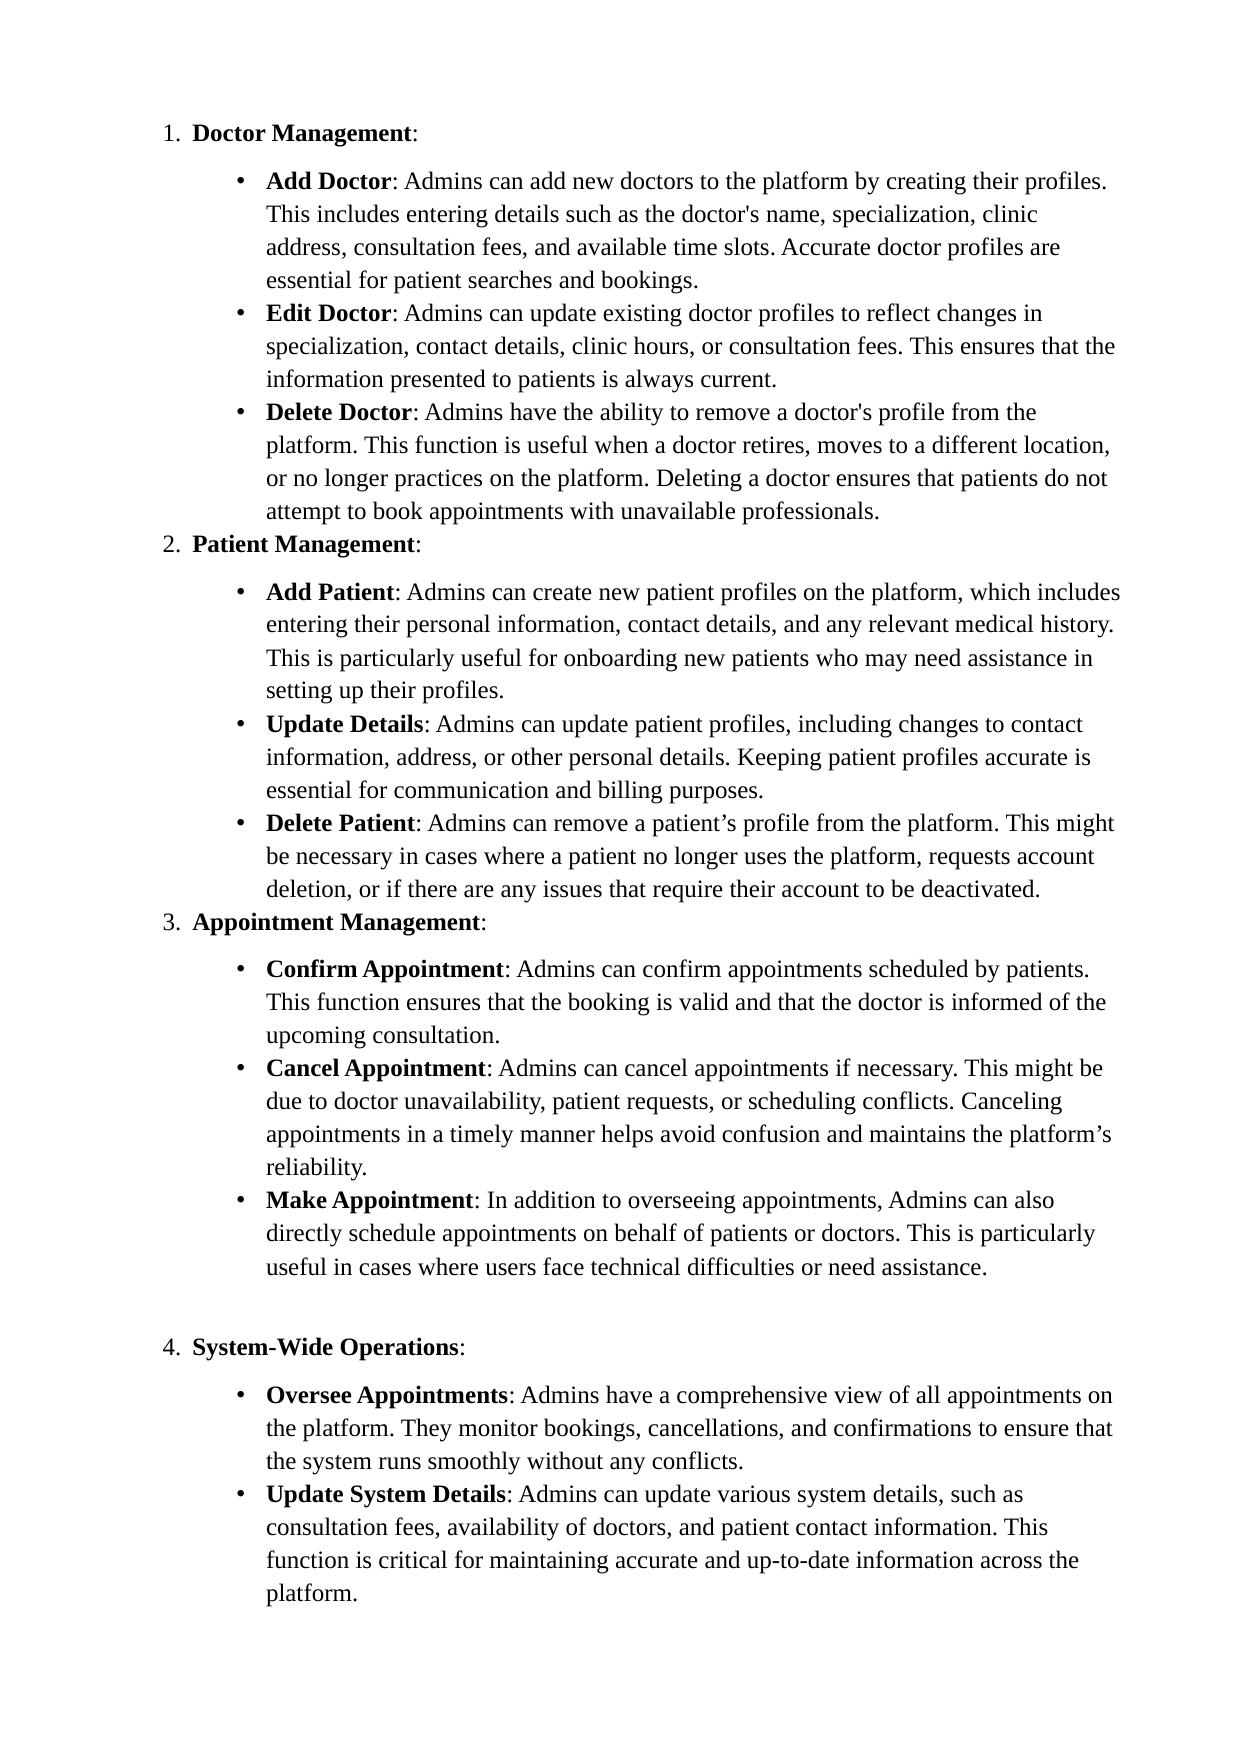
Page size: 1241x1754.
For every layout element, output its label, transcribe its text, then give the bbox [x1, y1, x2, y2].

list Oversee Appointments: Admins have a comprehensive view of all appointments on the platform. They monitor bookings, cancellations, and confirmations to ensure that the system runs smoothly without any conflicts. [236, 1380, 1122, 1474]
list Update Details: Admins can update patient profiles, including changes to contact information, address, or other personal details. Keeping patient profiles accurate is essential for communication and billing purposes. [236, 709, 1122, 803]
list Doctor Management: [162, 118, 1122, 147]
list Delete Doctor: Admins have the ability to remove a doctor's profile from the platform. This function is useful when a doctor retires, moves to a different location, or no longer practices on the platform. Deleting a doctor ensures that patients do not attempt to book appointments with unavailable professionals. [236, 397, 1122, 525]
list Appointment Management: [162, 907, 1122, 936]
list Cancel Appointment: Admins can cancel appointments if necessary. This might be due to doctor unavailability, patient requests, or scheduling conflicts. Canceling appointments in a timely manner helps avoid confusion and maintains the platform’s reliability. [236, 1053, 1122, 1181]
list Add Doctor: Admins can add new doctors to the platform by creating their profiles. This includes entering details such as the doctor's name, specialization, clinic address, consultation fees, and available time slots. Accurate doctor profiles are essential for patient searches and bookings. [236, 166, 1122, 293]
list Update System Details: Admins can update various system details, such as consultation fees, availability of doctors, and patient contact information. This function is critical for maintaining accurate and up-to-date information across the platform. [236, 1479, 1122, 1607]
list System-Wide Operations: [162, 1332, 1122, 1361]
list Patient Management: [162, 529, 1122, 558]
list Make Appointment: In addition to overseeing appointments, Admins can also directly schedule appointments on behalf of patients or doctors. This is particularly useful in cases where users face technical difficulties or need assistance. [236, 1186, 1122, 1280]
list Confirm Appointment: Admins can confirm appointments scheduled by patients. This function ensures that the booking is valid and that the doctor is informed of the upcoming consultation. [236, 954, 1122, 1049]
list Delete Patient: Admins can remove a patient’s profile from the platform. This might be necessary in cases where a patient no longer uses the platform, requests account deletion, or if there are any issues that require their account to be deactivated. [236, 808, 1122, 902]
list Add Patient: Admins can create new patient profiles on the platform, which includes entering their personal information, contact details, and any relevant medical history. This is particularly useful for onboarding new patients who may need assistance in setting up their profiles. [236, 577, 1122, 704]
list Edit Doctor: Admins can update existing doctor profiles to reflect changes in specialization, contact details, clinic hours, or consultation fees. This ensures that the information presented to patients is always current. [236, 298, 1122, 393]
